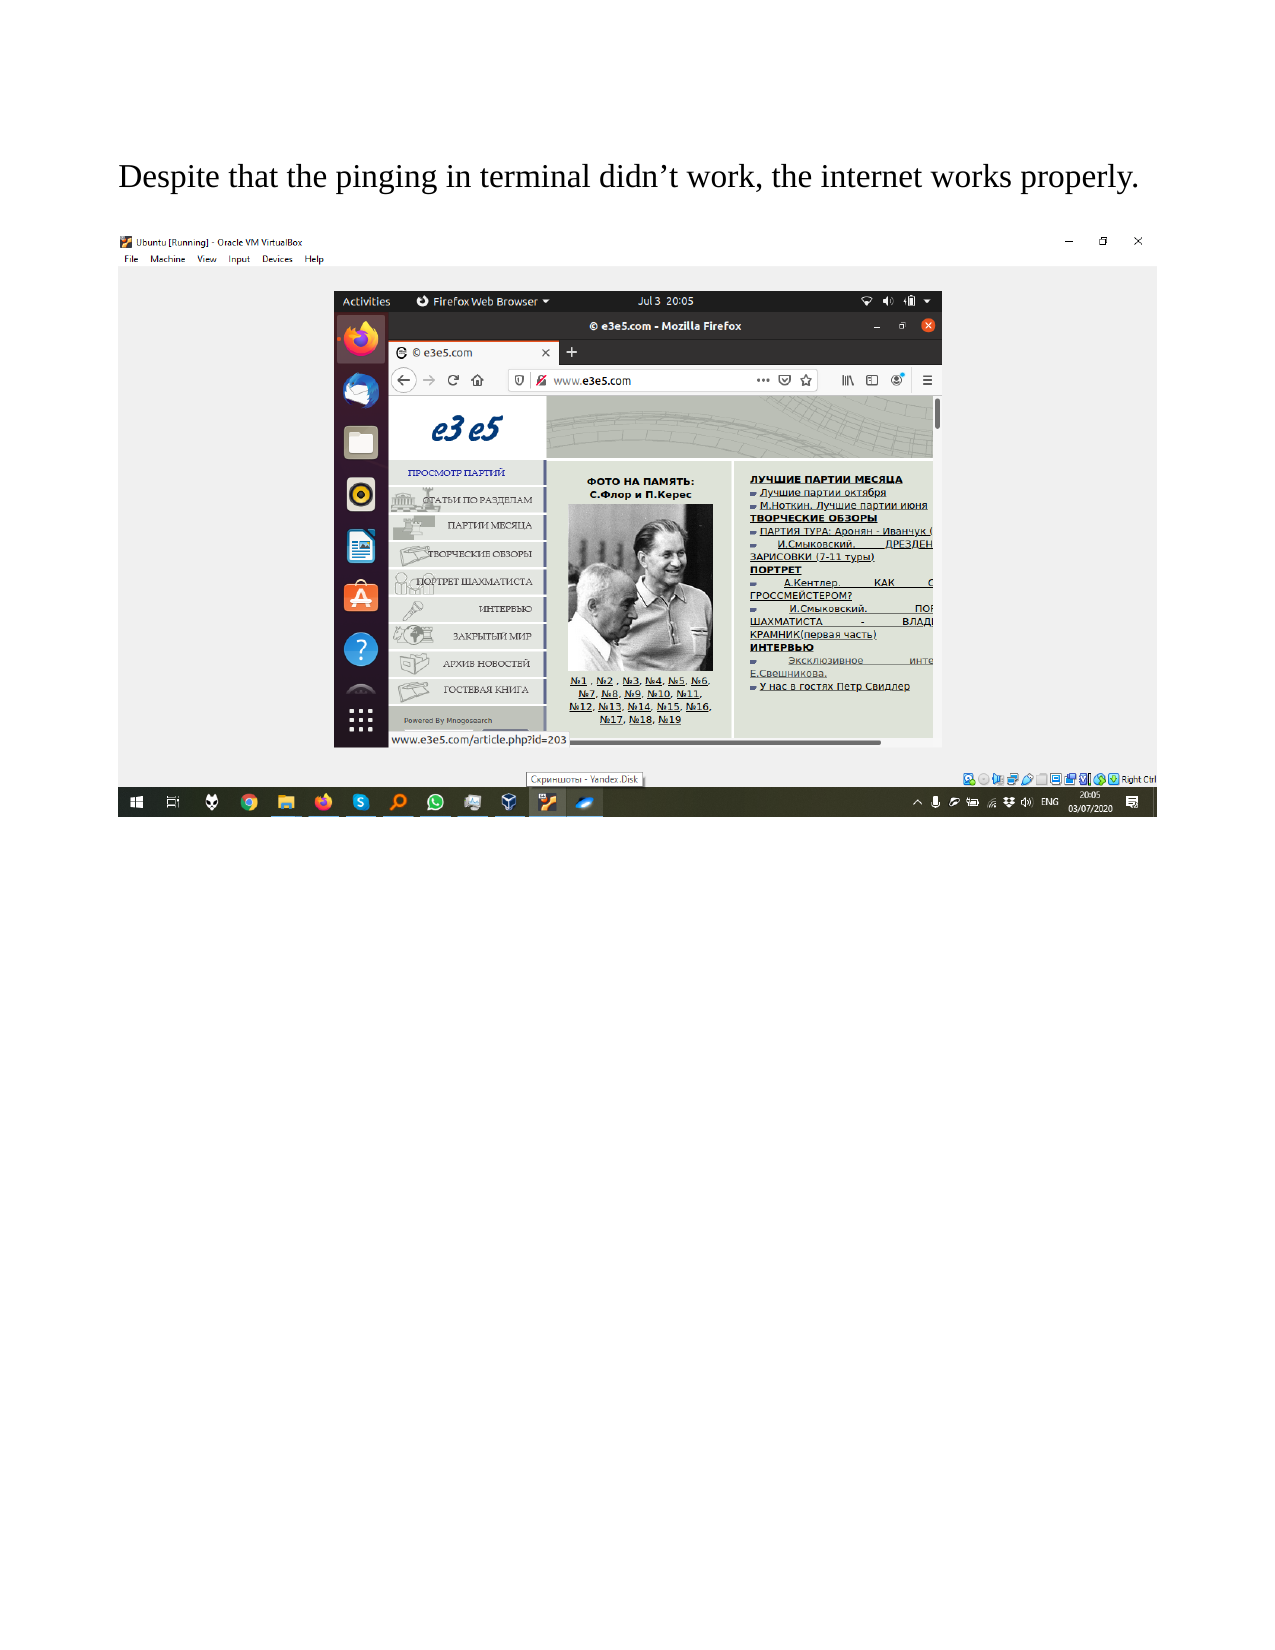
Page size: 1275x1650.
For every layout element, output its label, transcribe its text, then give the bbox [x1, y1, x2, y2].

text Despite that the pinging in terminal didn’t work, the internet works properly. [118, 156, 1157, 195]
picture [118, 233, 1157, 817]
